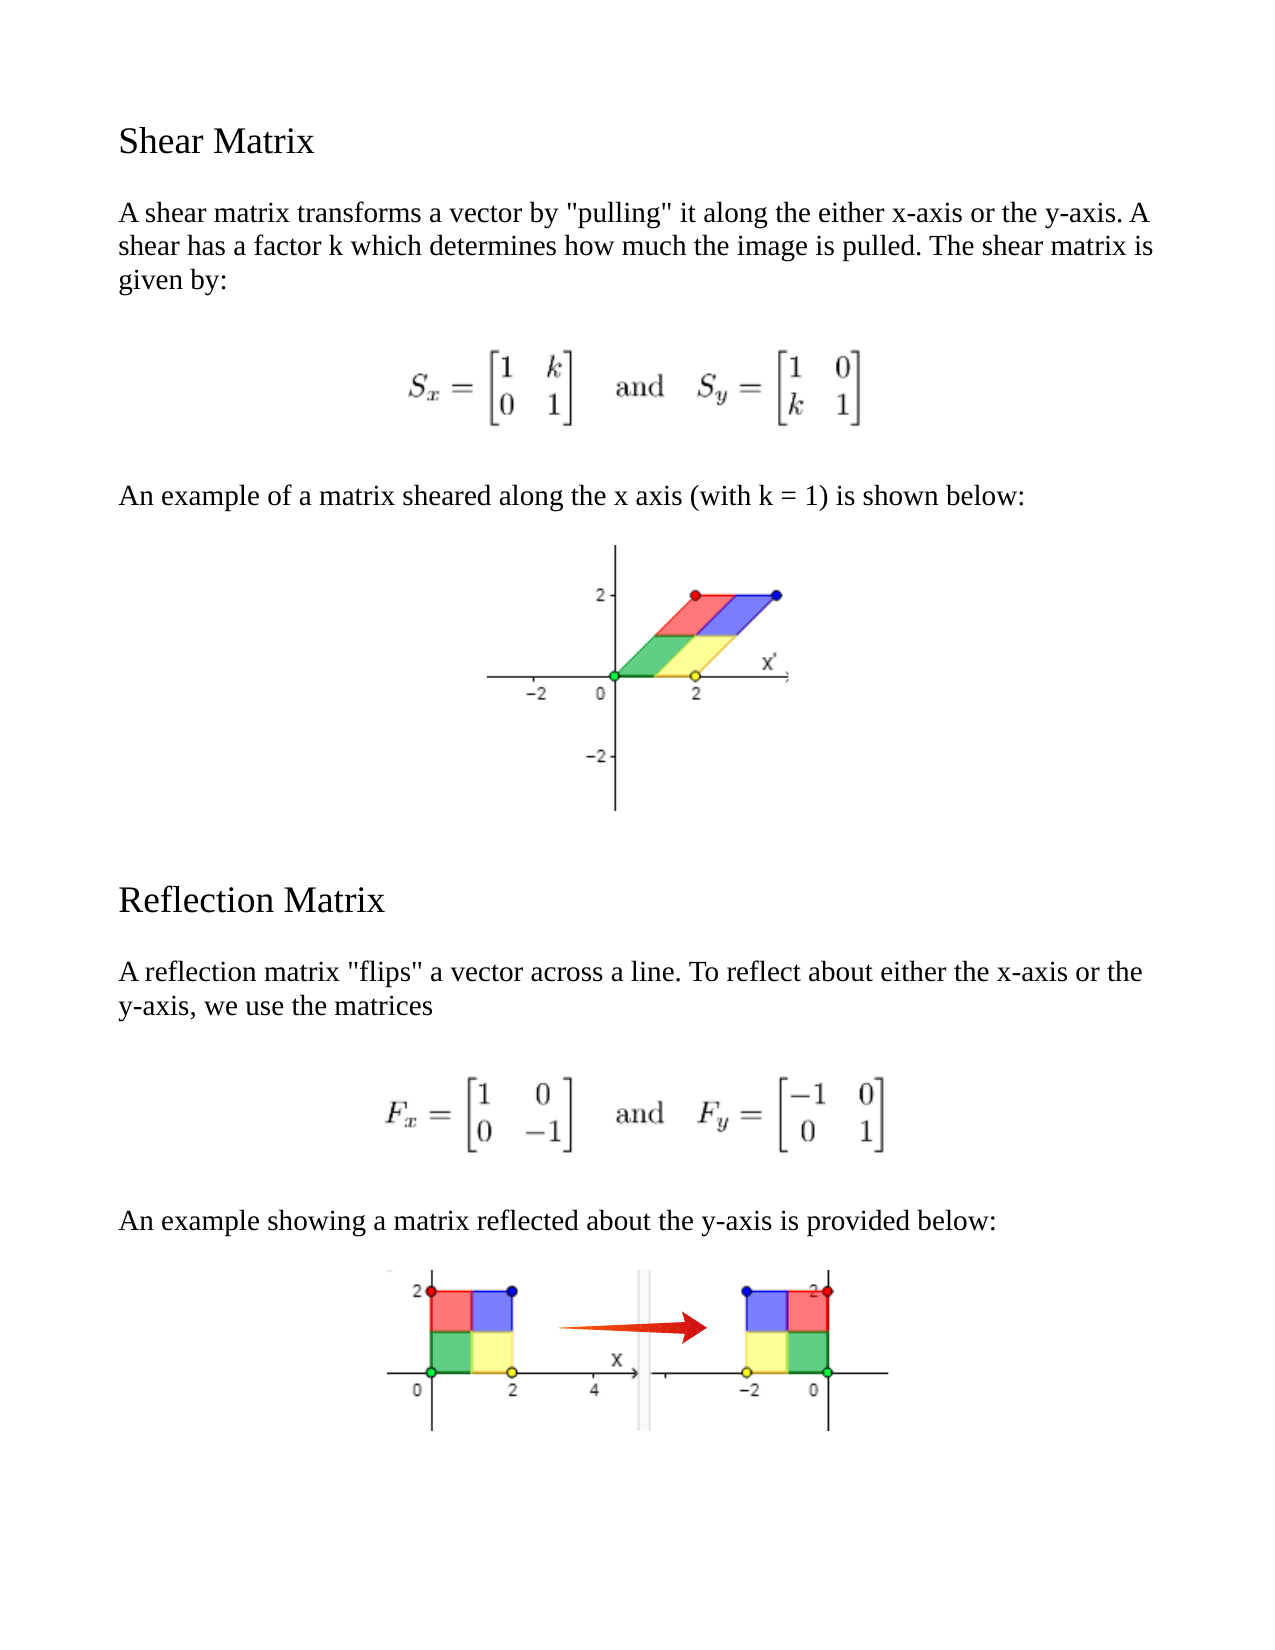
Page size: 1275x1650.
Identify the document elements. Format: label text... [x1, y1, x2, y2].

picture [382, 328, 893, 445]
text A shear matrix transforms a vector by "pulling" it along the either x-axis or the y-axis. A shear has a factor k which determines how much the image is pulled. The shear matrix is given by: [118, 195, 1157, 295]
text An example showing a matrix reflected about the y-axis is provided below: [118, 1203, 1157, 1236]
picture [486, 545, 789, 811]
picture [386, 1270, 889, 1431]
picture [361, 1055, 914, 1170]
text Shear Matrix [118, 118, 1157, 161]
text An example of a matrix sheared along the x axis (with k = 1) is shown below: [118, 478, 1157, 512]
text A reflection matrix "flips" a vector across a line. To reflect about either the x-axis or the y-axis, we use the matrices [118, 954, 1157, 1022]
text Reflection Matrix [118, 878, 1157, 921]
